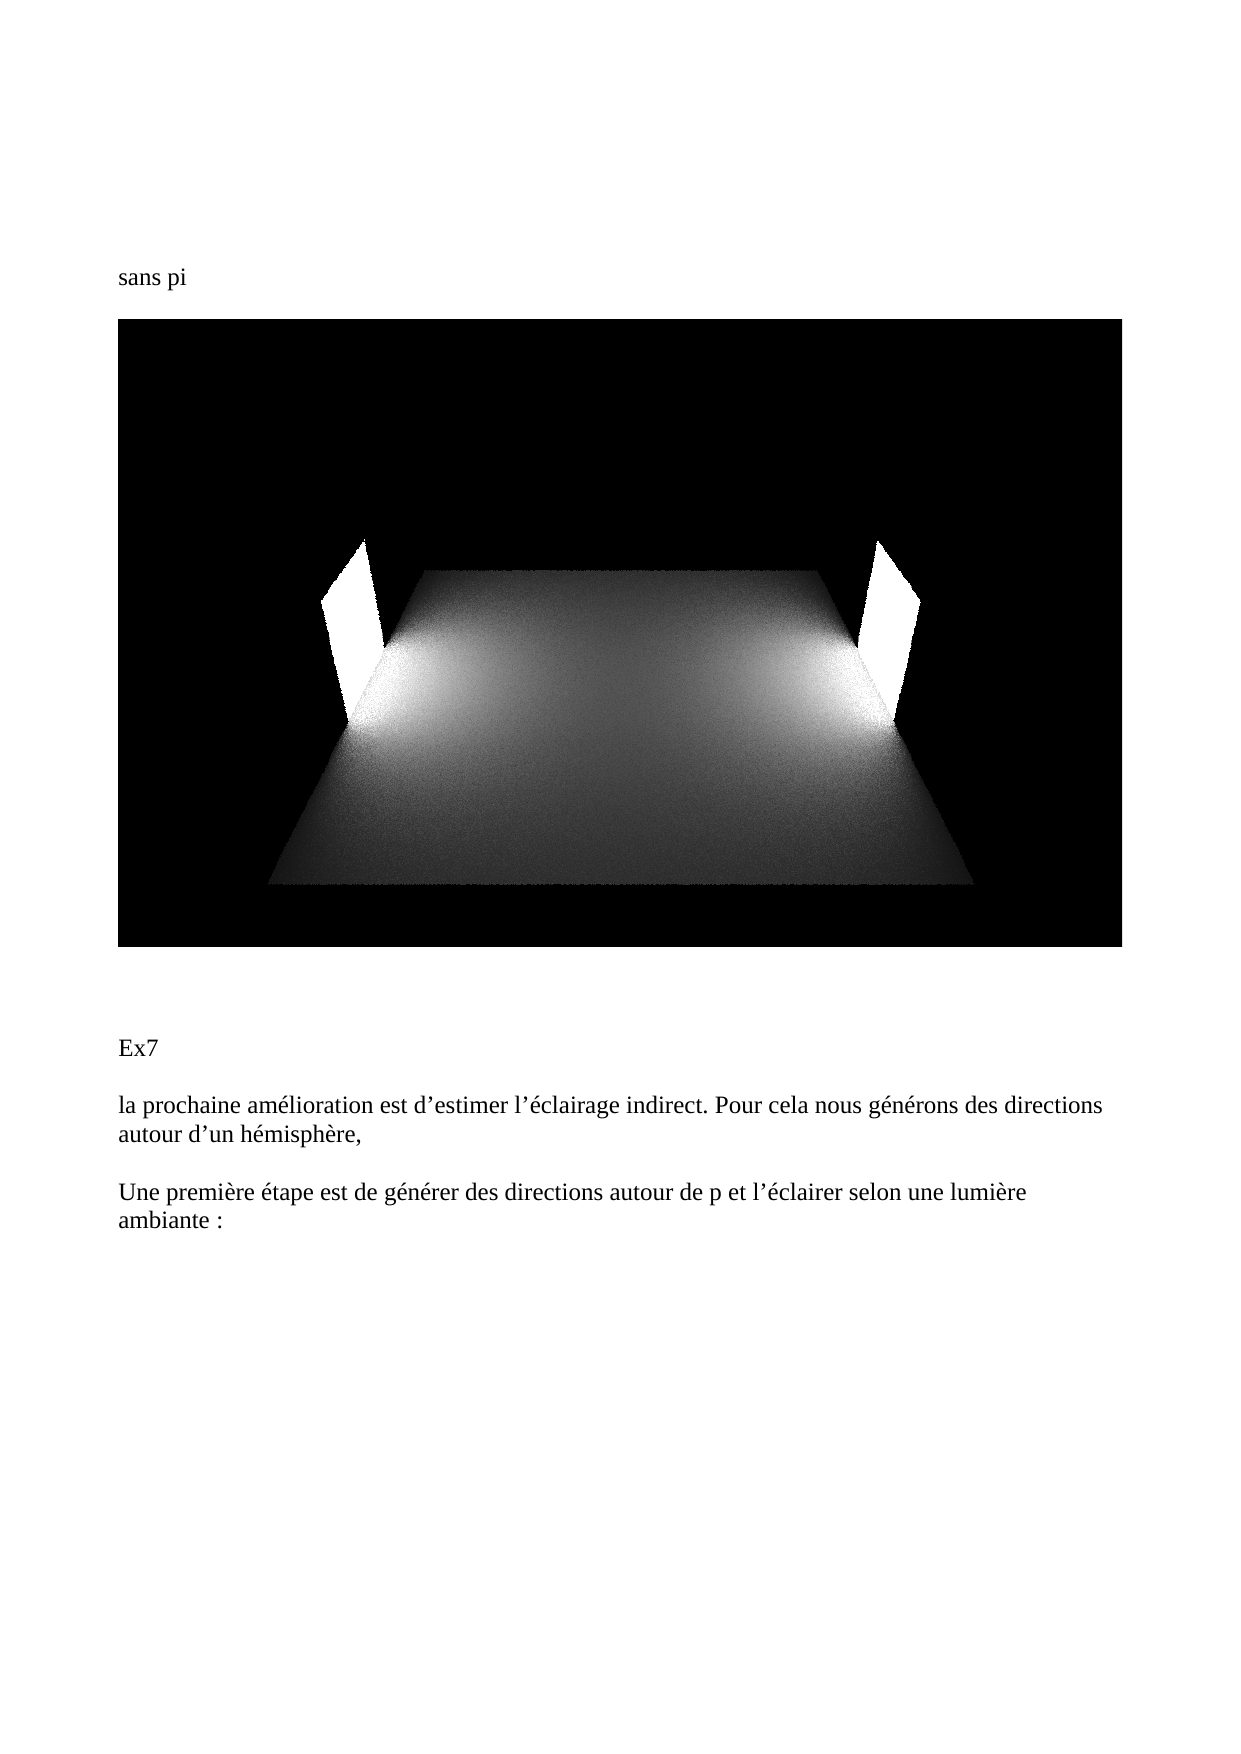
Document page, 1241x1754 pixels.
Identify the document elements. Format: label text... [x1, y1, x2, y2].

text sans pi [118, 262, 1122, 291]
text Ex7 [118, 1033, 1122, 1062]
picture [118, 319, 1123, 947]
text Une première étape est de générer des directions autour de p et l’éclairer selon une lumière ambiante : [118, 1177, 1122, 1234]
text la prochaine amélioration est d’estimer l’éclairage indirect. Pour cela nous générons des directions autour d’un hémisphère, [118, 1091, 1122, 1148]
